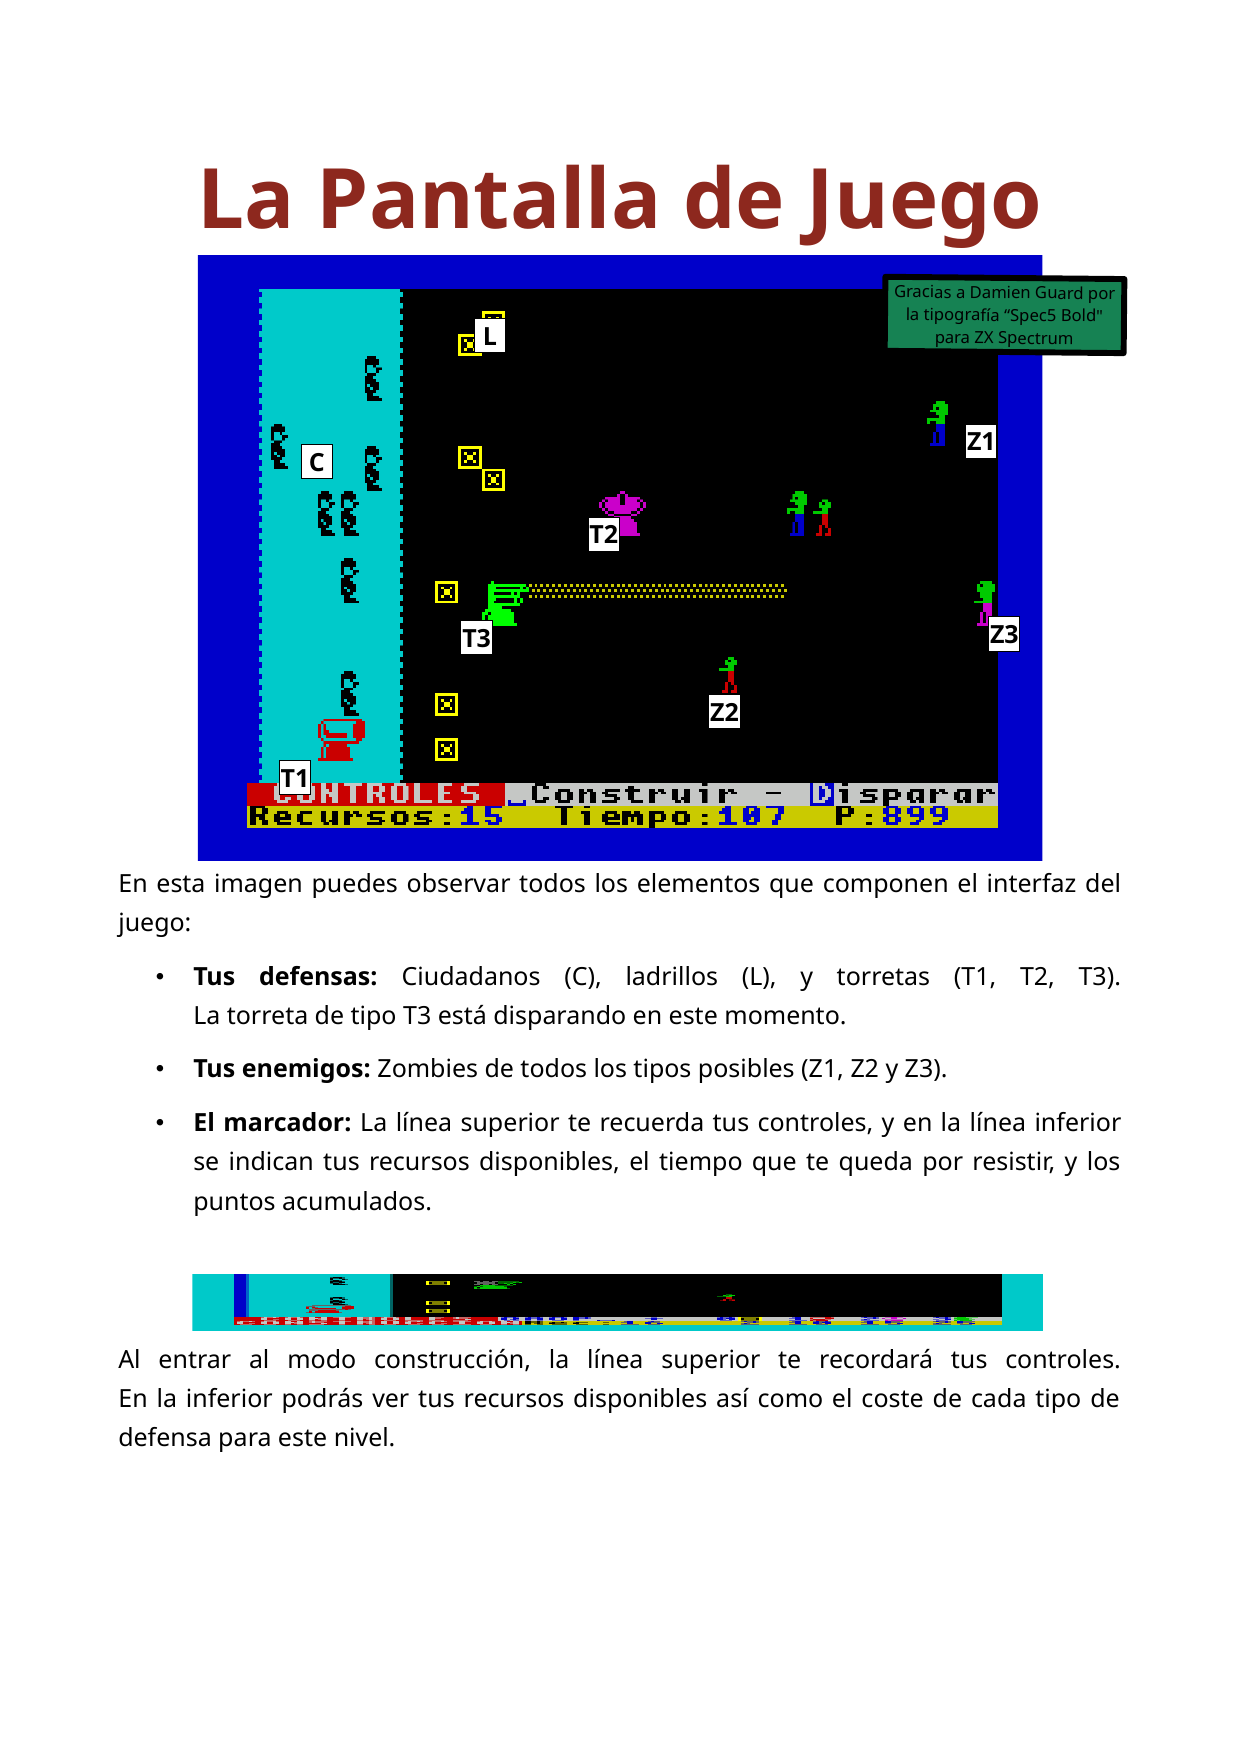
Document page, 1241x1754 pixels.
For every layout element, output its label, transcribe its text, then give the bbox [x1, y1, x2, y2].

list Tus defensas: Ciudadanos (C), ladrillos (L), y torretas (T1, T2, T3). La torreta de tipo T3 está disparando en este momento. [156, 958, 1122, 1031]
picture [197, 255, 1043, 861]
text Al entrar al modo construcción, la línea superior te recordará tus controles. En la inferior podrás ver tus recursos disponibles así como el coste de cada tipo de defensa para este nivel. [118, 1291, 1122, 1454]
picture [192, 1274, 1043, 1331]
list El marcador: La línea superior te recuerda tus controles, y en la línea inferior se indican tus recursos disponibles, el tiempo que te queda por resistir, y los puntos acumulados. [156, 1105, 1122, 1217]
list Tus enemigos: Zombies de todos los tipos posibles (Z1, Z2 y Z3). [156, 1051, 1122, 1085]
text En esta imagen puedes observar todos los elementos que componen el interfaz del juego: [118, 265, 1122, 938]
subtitle La Pantalla de Juego [118, 139, 1122, 252]
